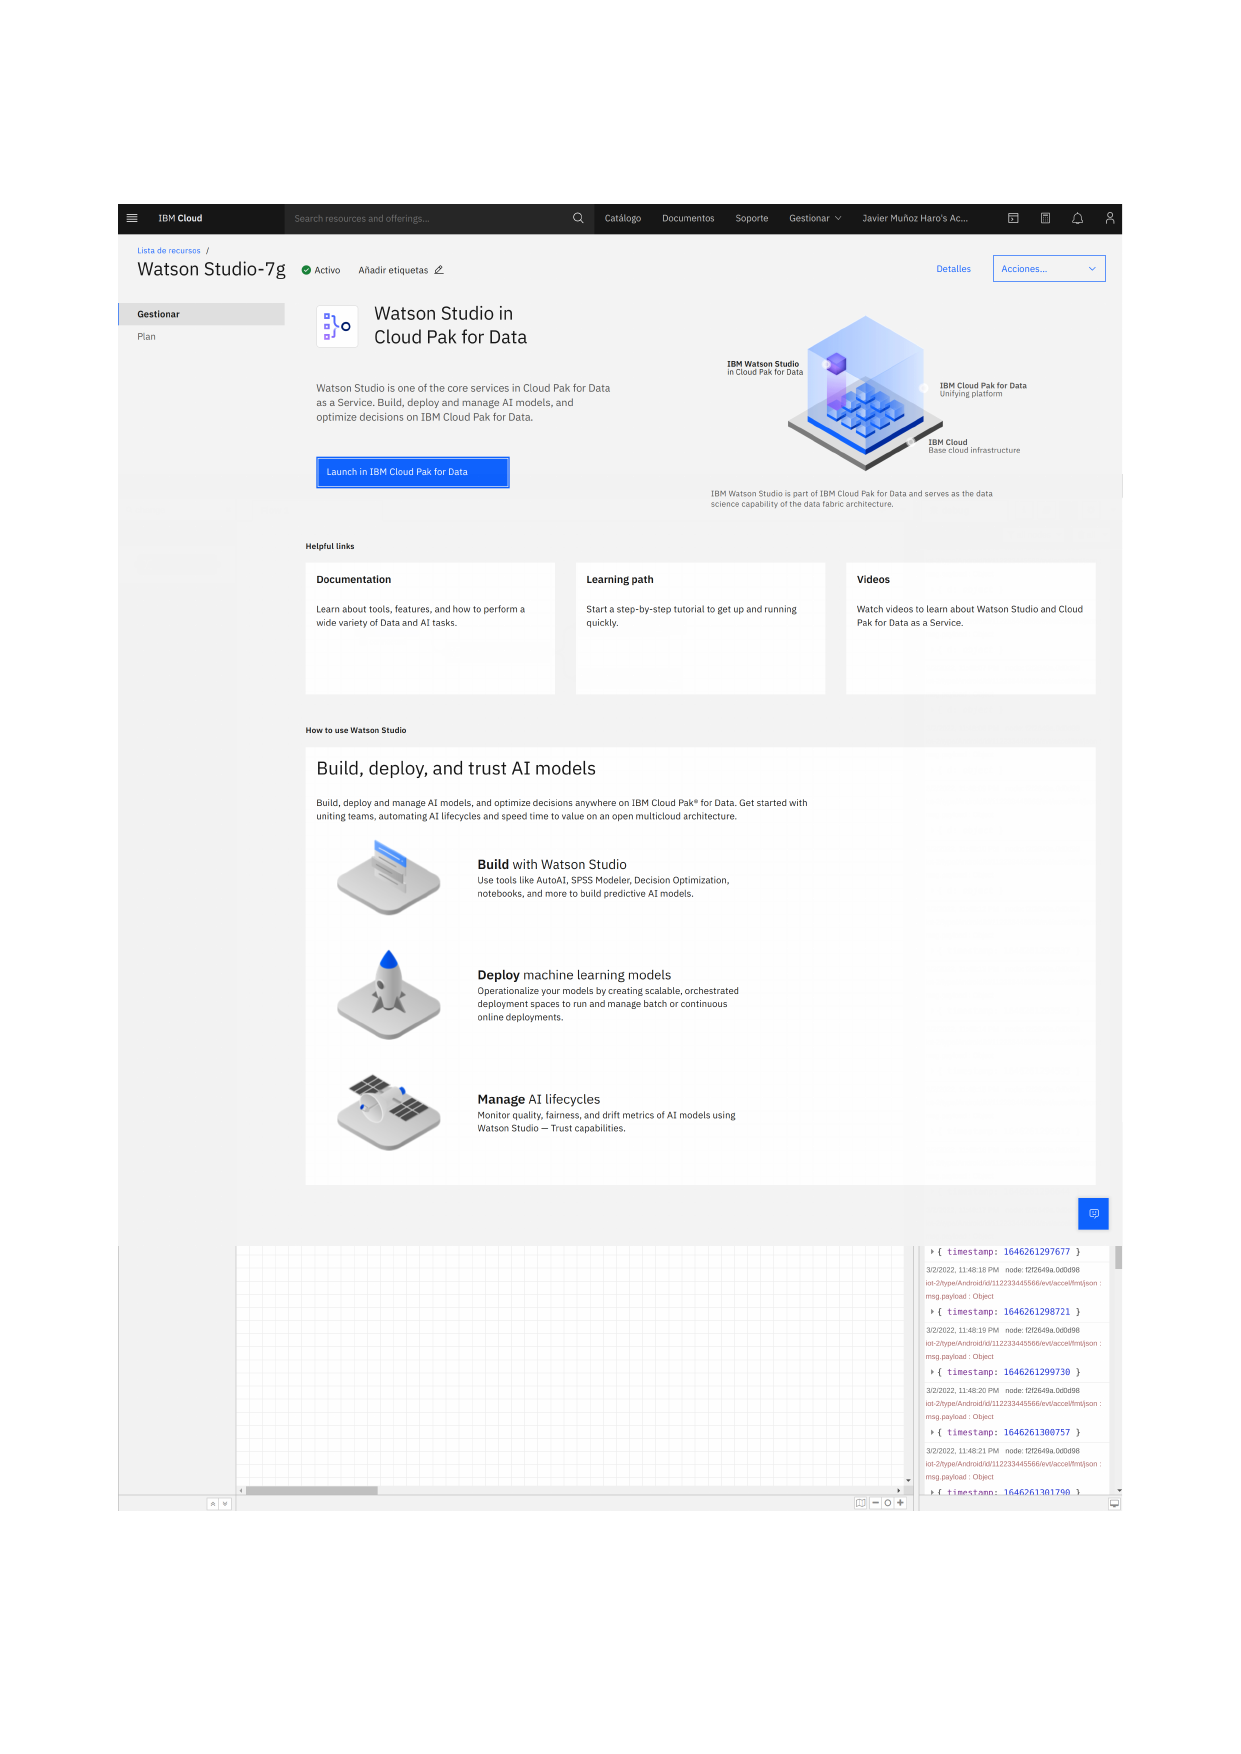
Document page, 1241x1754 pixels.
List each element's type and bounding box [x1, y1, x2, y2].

picture [118, 204, 1123, 1511]
